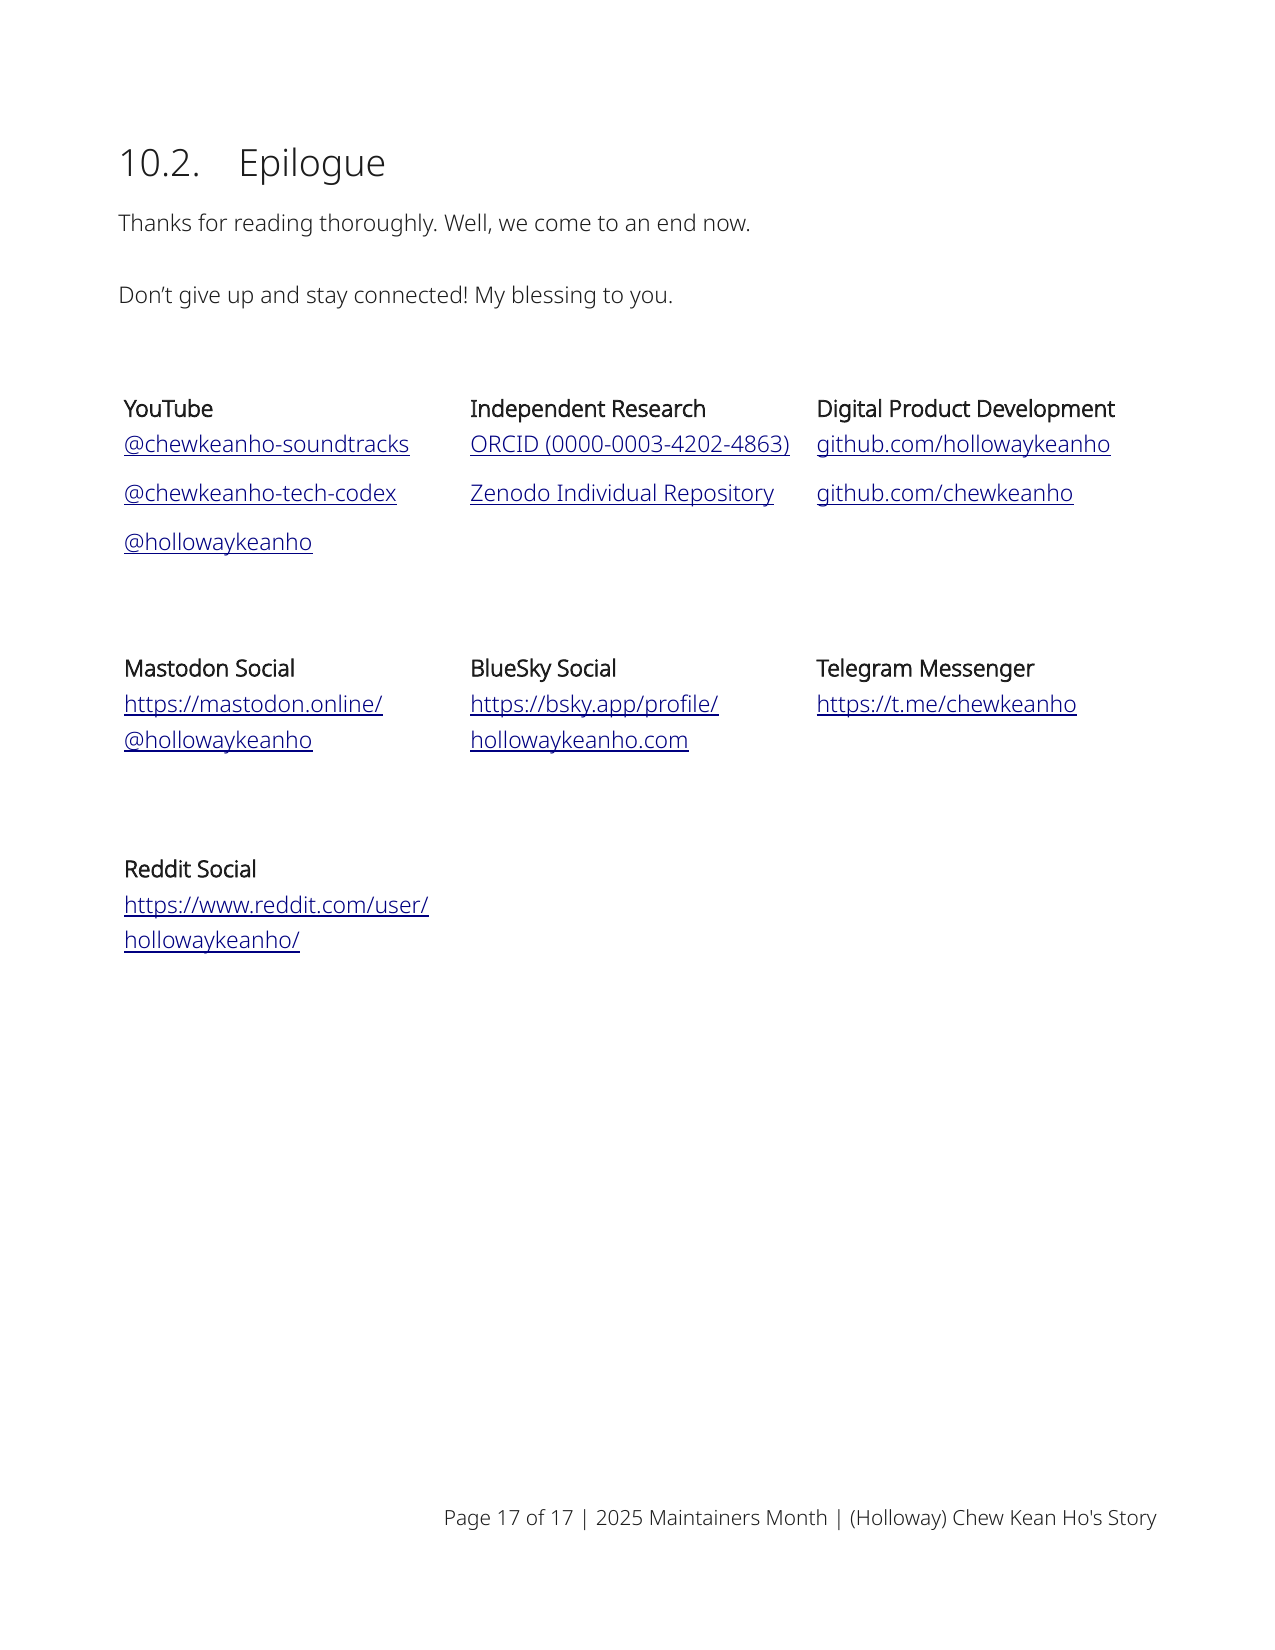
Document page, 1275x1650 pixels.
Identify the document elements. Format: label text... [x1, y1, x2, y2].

text Thanks for reading thoroughly. Well, we come to an end now. [118, 207, 1157, 238]
text Don’t give up and stay connected! My blessing to you. [118, 279, 1157, 310]
subtitle Epilogue [118, 136, 1157, 187]
table_cell [118, 764, 464, 847]
table_cell Telegram Messenger https://t.me/chewkeanho [811, 646, 1157, 764]
table_cell [811, 847, 1157, 965]
table_cell BlueSky Social https://bsky.app/profile/hollowaykeanho.com [464, 646, 811, 764]
table_cell Mastodon Social https://mastodon.online/@hollowaykeanho [118, 646, 464, 764]
table_cell [811, 764, 1157, 847]
table_cell [464, 847, 811, 965]
table_cell Reddit Social https://www.reddit.com/user/hollowaykeanho/ [118, 847, 464, 965]
table_header Independent Research ORCID (0000-0003-4202-4863) Zenodo Individual Repository [464, 386, 811, 599]
table_header YouTube @chewkeanho-soundtracks @chewkeanho-tech-codex @hollowaykeanho [118, 386, 464, 599]
table_cell [811, 599, 1157, 646]
table_cell [118, 599, 464, 646]
table_header Digital Product Development github.com/hollowaykeanho github.com/chewkeanho [811, 386, 1157, 599]
table_cell [464, 764, 811, 847]
table_cell [464, 599, 811, 646]
